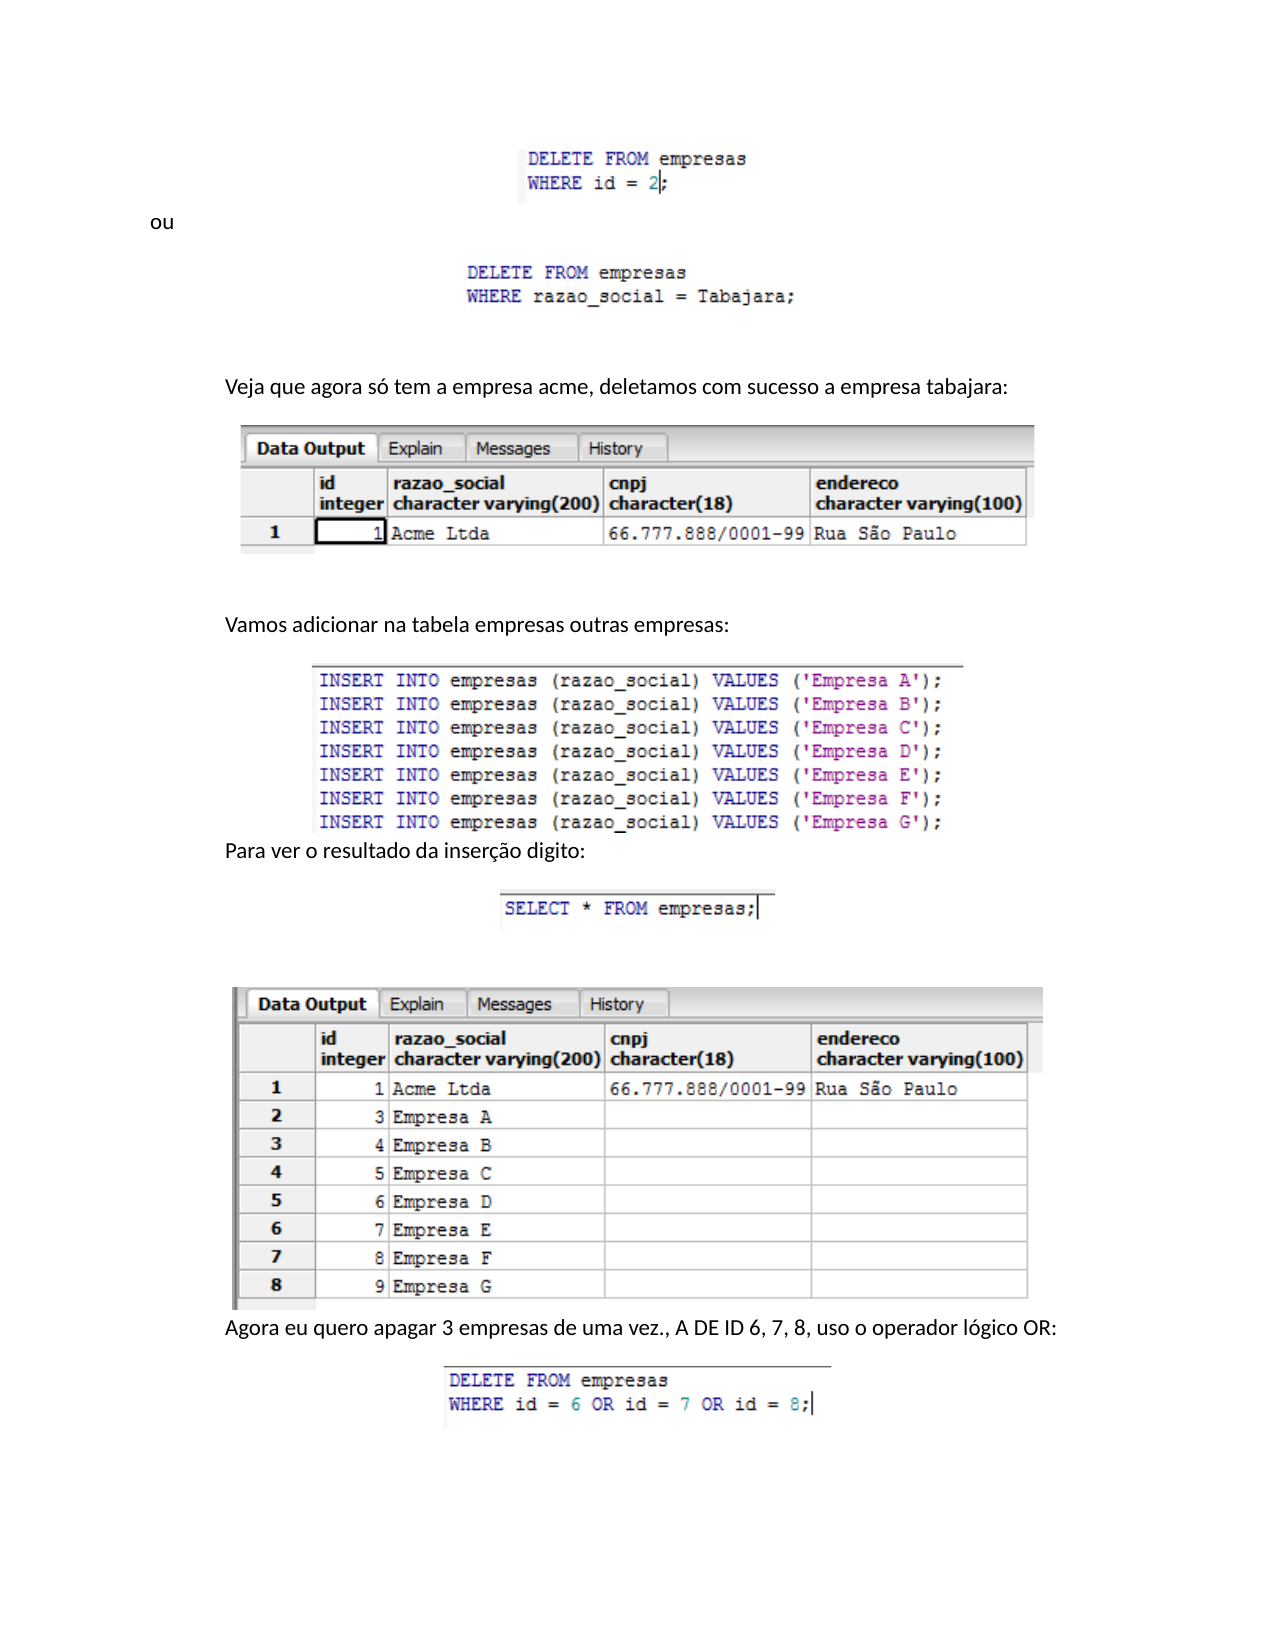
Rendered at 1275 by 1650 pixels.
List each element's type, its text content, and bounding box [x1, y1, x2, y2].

text ou [150, 150, 1125, 235]
picture [464, 260, 811, 315]
picture [232, 987, 1043, 1310]
text Vamos adicionar na tabela empresas outras empresas: [150, 611, 1125, 638]
picture [311, 663, 964, 833]
text Veja que agora só tem a empresa acme, deletamos com sucesso a empresa tabajara: [150, 372, 1125, 400]
picture [240, 425, 1035, 554]
picture [500, 889, 775, 931]
picture [443, 1366, 832, 1428]
text Para ver o resultado da inserção digito: [150, 663, 1125, 864]
text Agora eu quero apagar 3 empresas de uma vez., A DE ID 6, 7, 8, uso o operador lógico OR: [150, 987, 1125, 1341]
picture [517, 150, 758, 204]
